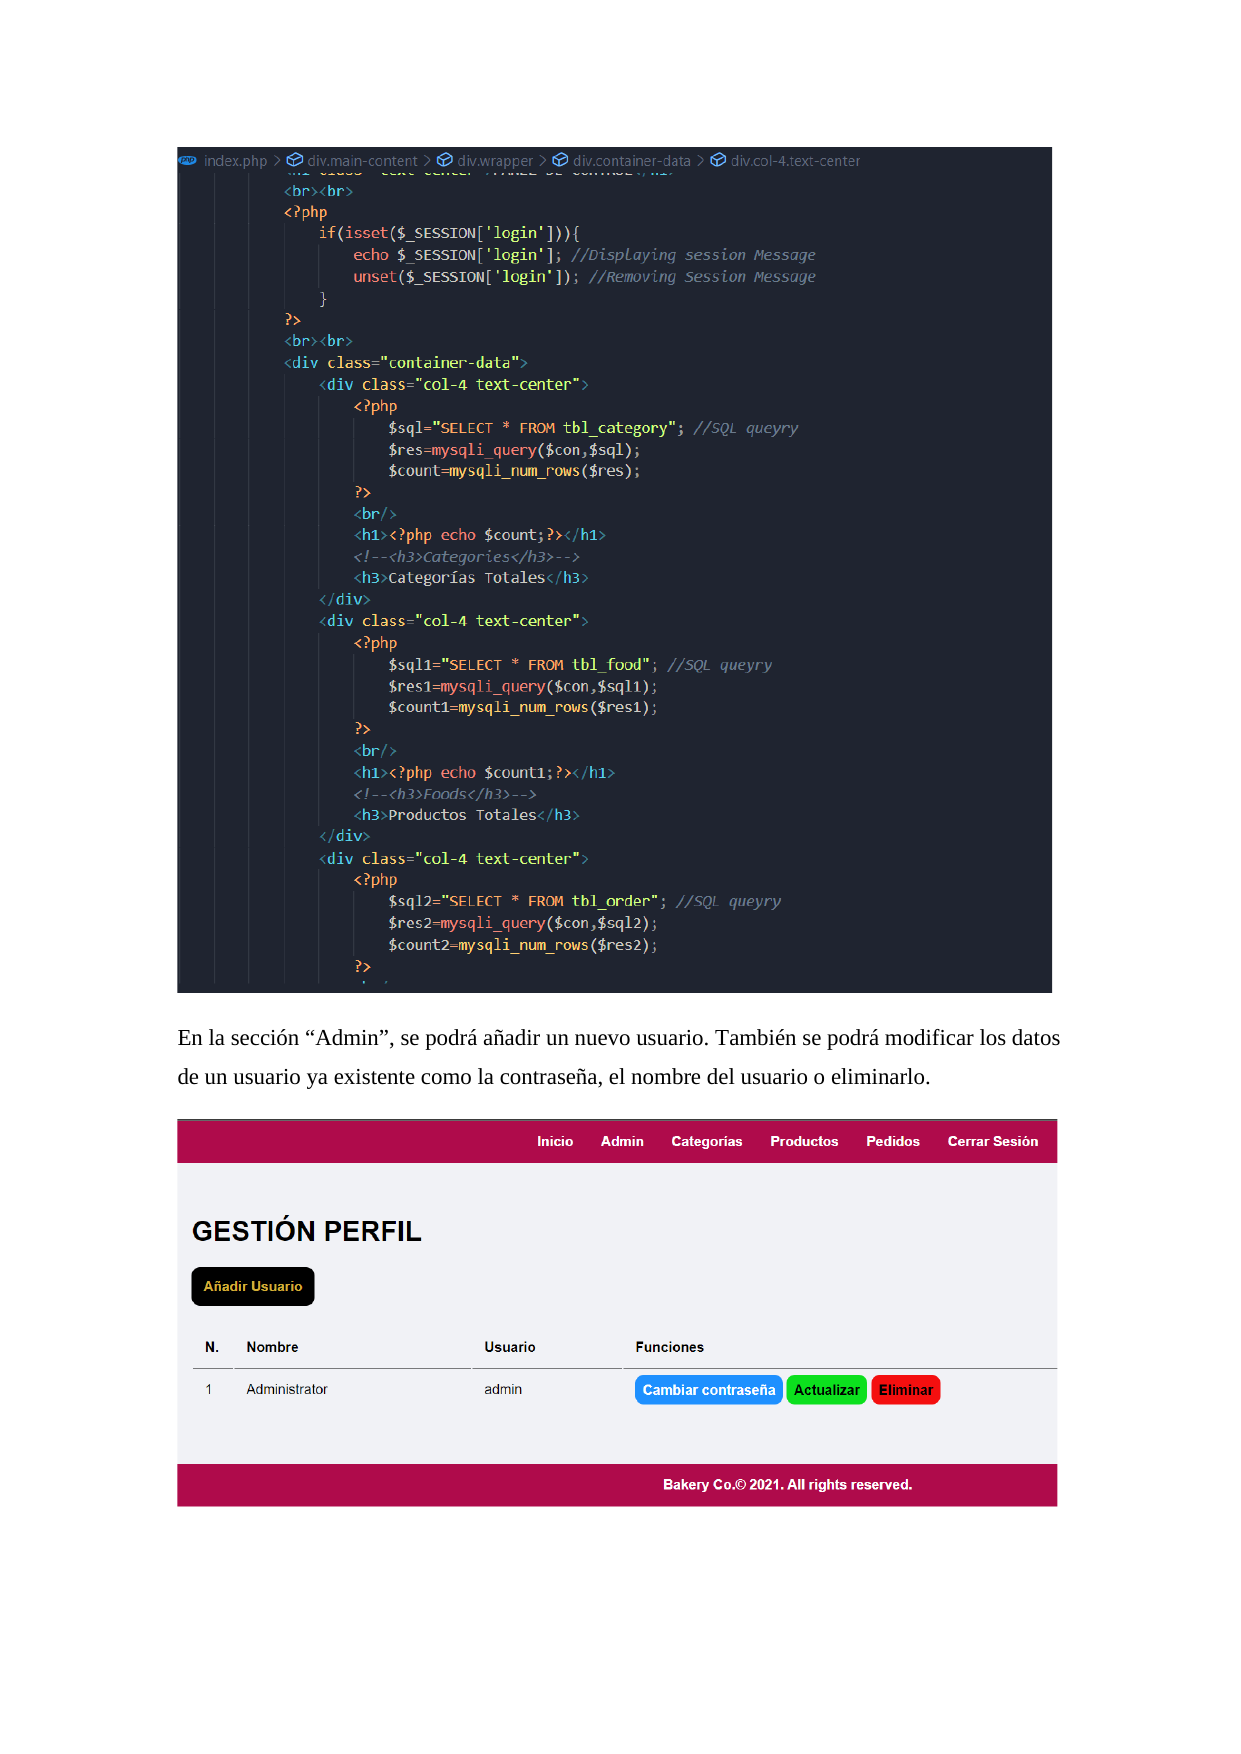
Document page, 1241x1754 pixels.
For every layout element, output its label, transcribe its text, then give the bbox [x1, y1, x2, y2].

text En la sección “Admin”, se podrá añadir un nuevo usuario. También se podrá modificar los datos de un usuario ya existente como la contraseña, el nombre del usuario o eliminarlo. [177, 1024, 1063, 1089]
